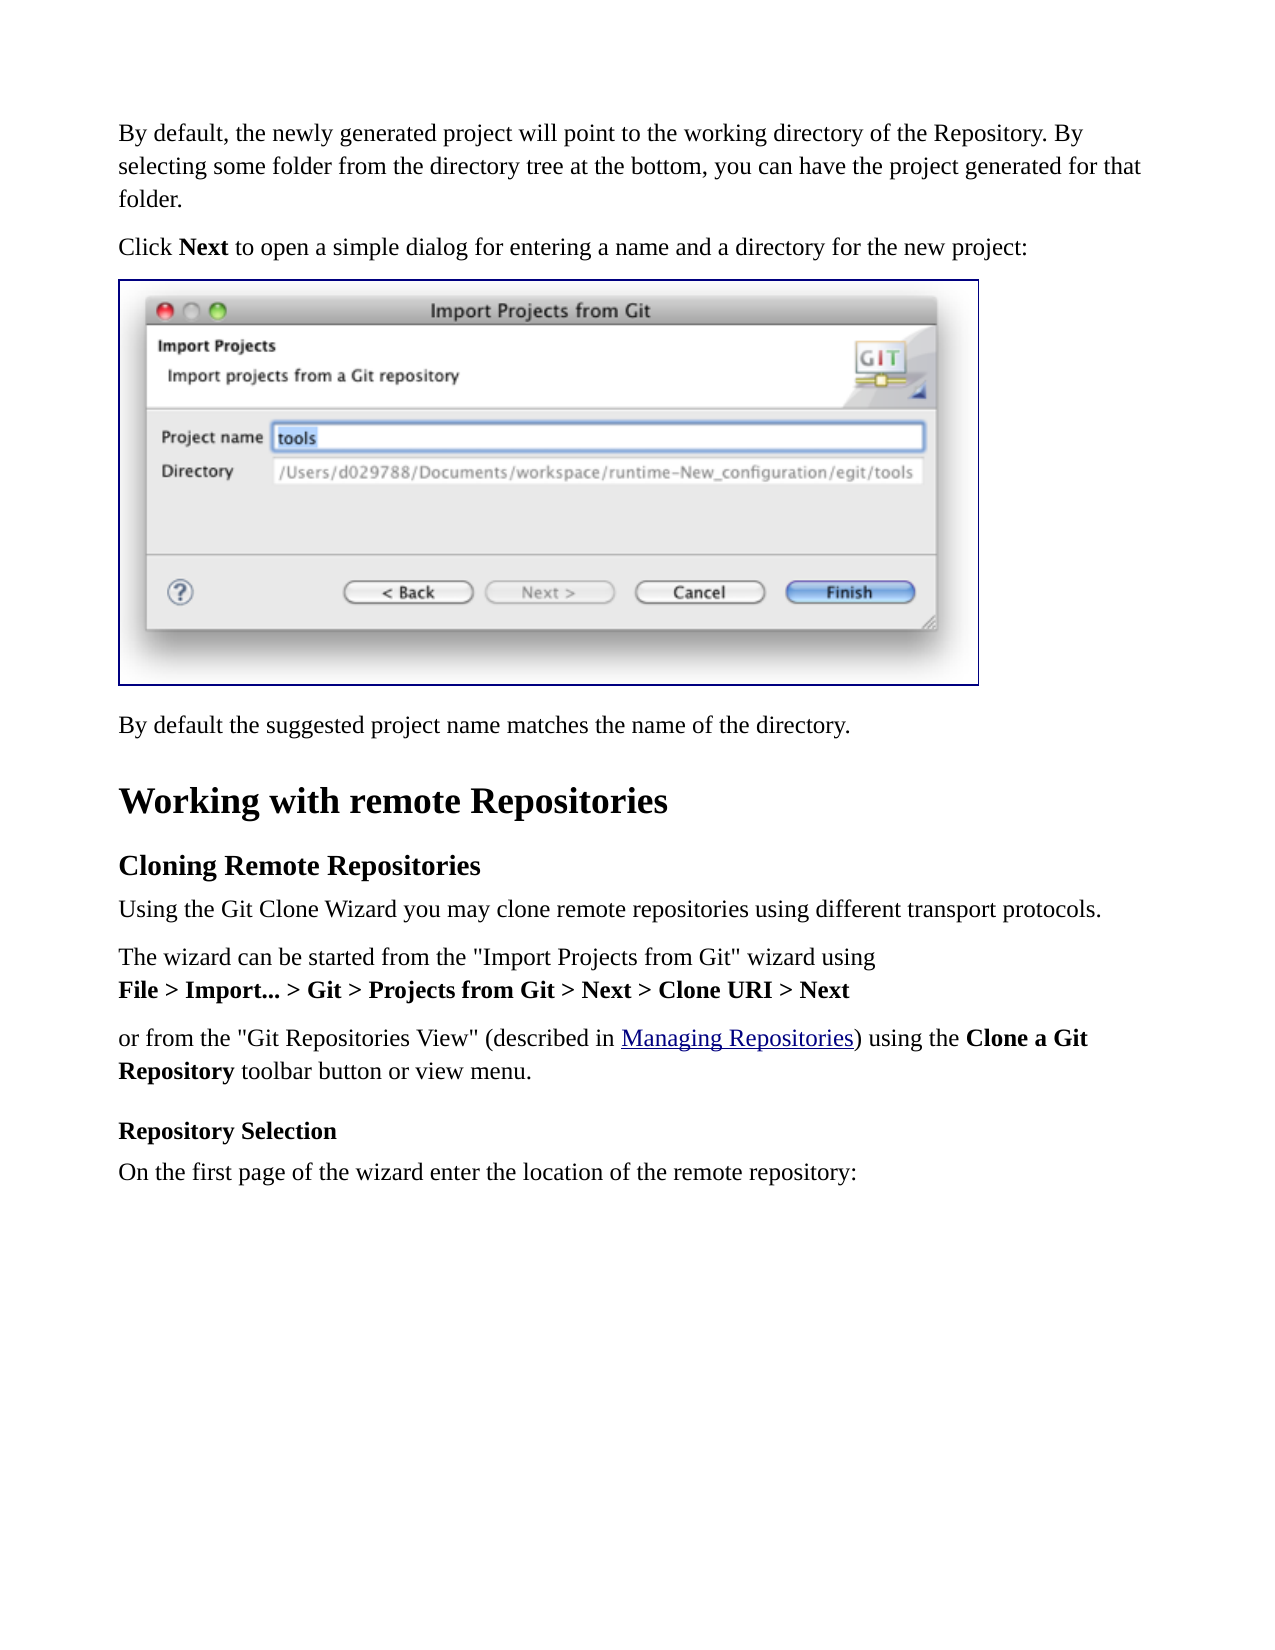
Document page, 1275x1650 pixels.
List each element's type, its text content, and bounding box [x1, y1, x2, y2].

text The wizard can be started from the "Import Projects from Git" wizard using File > Import... > Git > Projects from Git > Next > Clone URI > Next [118, 942, 1157, 1004]
text By default, the newly generated project will point to the working directory of the Repository. By selecting some folder from the directory tree at the bottom, you can have the project generated for that folder. [118, 118, 1157, 213]
subtitle Working with remote Repositories [118, 778, 1157, 821]
subtitle Cloning Remote Repositories [118, 848, 1157, 882]
text Using the Git Clone Wizard you may clone remote repositories using different transport protocols. [118, 894, 1157, 923]
text By default the suggested project name matches the name of the directory. [118, 710, 1157, 739]
subtitle Repository Selection [118, 1116, 1157, 1145]
text On the first page of the wizard enter the location of the remote repository: [118, 1157, 1157, 1186]
text Click Next to open a simple dialog for entering a name and a directory for the new project: [118, 232, 1157, 261]
text or from the "Git Repositories View" (described in Managing Repositories) using the Clone a Git Repository toolbar button or view menu. [118, 1023, 1157, 1084]
picture [120, 281, 978, 684]
